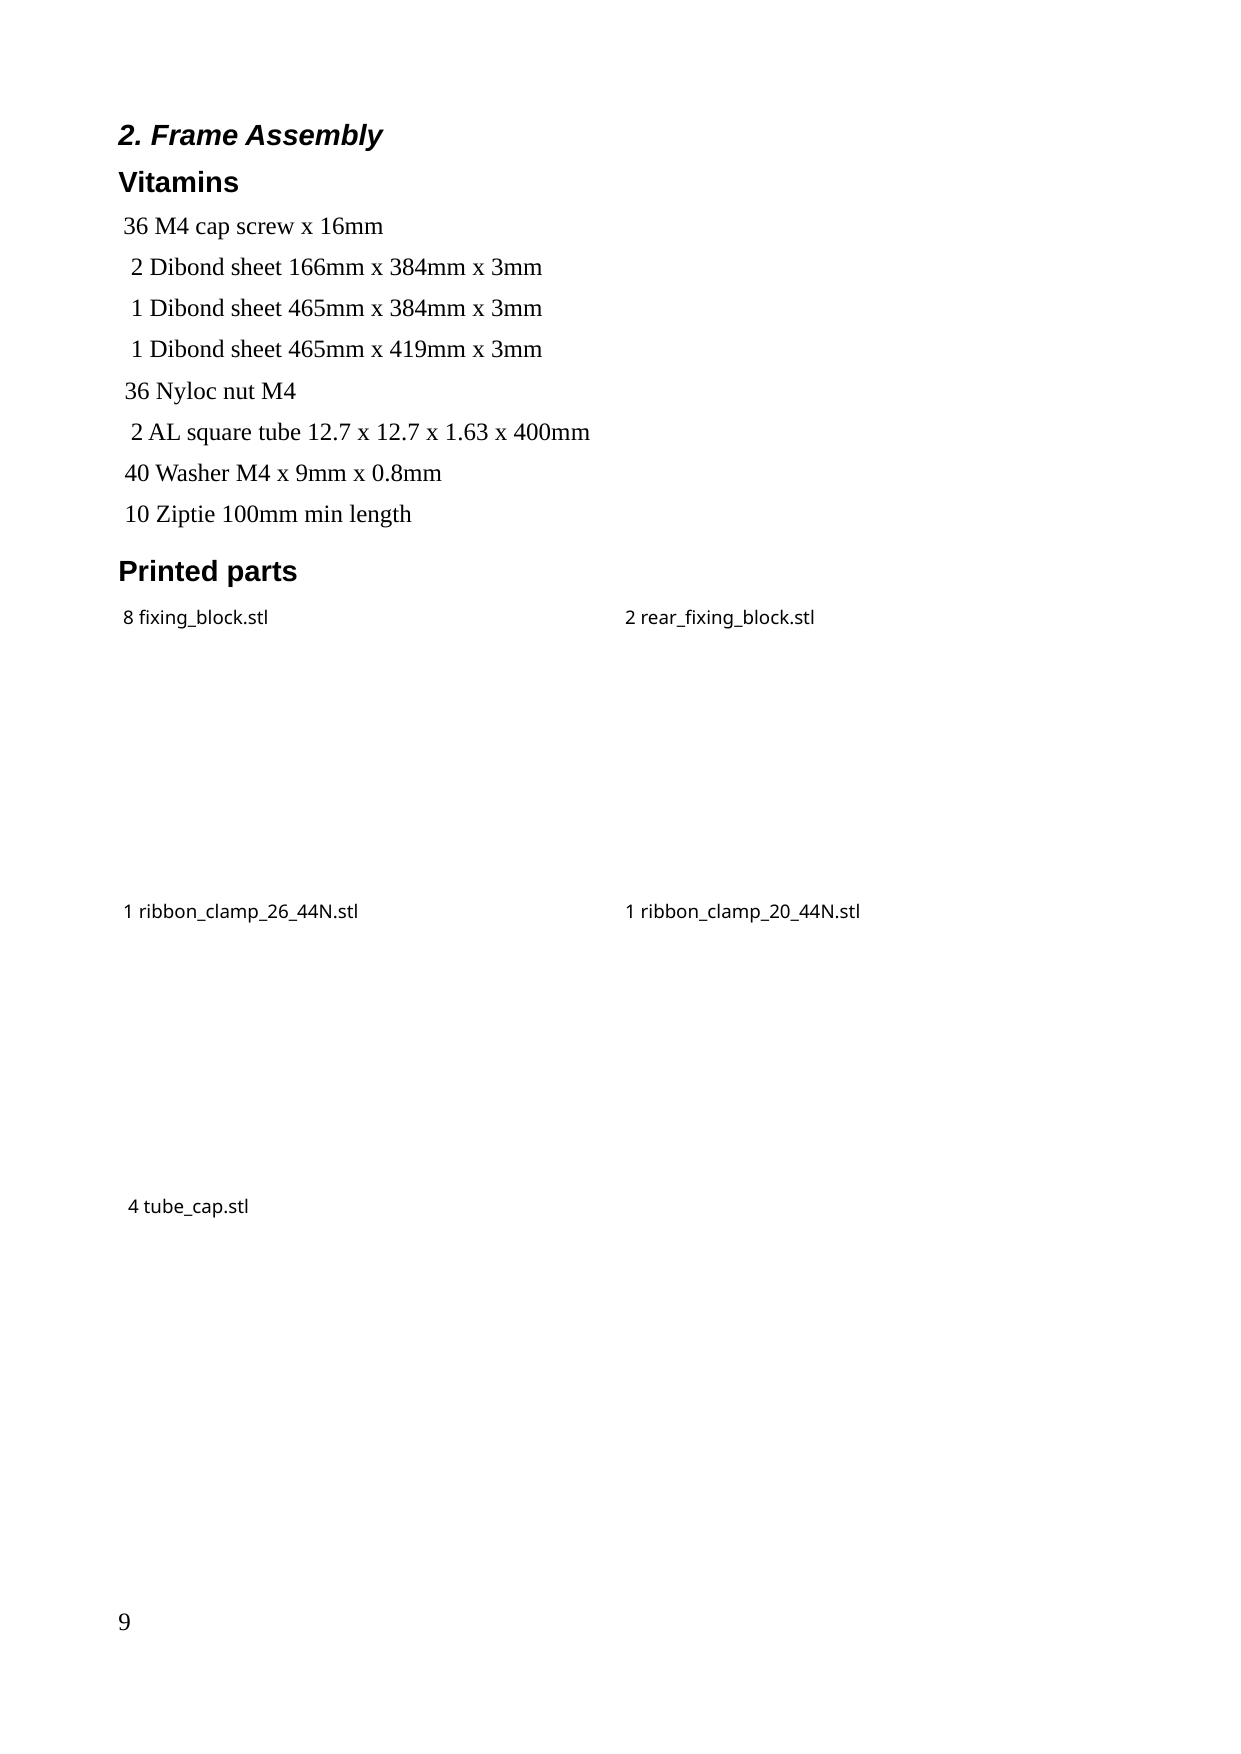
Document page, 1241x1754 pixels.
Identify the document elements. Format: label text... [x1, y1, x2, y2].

subtitle Vitamins [118, 165, 1122, 199]
subtitle Frame Assembly [118, 118, 1122, 152]
text 40 Washer M4 x 9mm x 0.8mm [118, 458, 1122, 487]
table_header 8 fixing_block.stl [118, 600, 620, 894]
subtitle Printed parts [118, 554, 1122, 588]
table_cell 1 ribbon_clamp_20_44N.stl [620, 894, 1122, 1189]
text 2 AL square tube 12.7 x 12.7 x 1.63 x 400mm [118, 417, 1122, 446]
text 1 Dibond sheet 465mm x 419mm x 3mm [118, 334, 1122, 363]
table_header 2 rear_fixing_block.stl [620, 600, 1122, 894]
table_cell 1 ribbon_clamp_26_44N.stl [118, 894, 620, 1189]
table_cell 4 tube_cap.stl [118, 1189, 620, 1483]
text 36 Nyloc nut M4 [118, 376, 1122, 404]
text 10 Ziptie 100mm min length [118, 499, 1122, 528]
text 1 Dibond sheet 465mm x 384mm x 3mm [118, 293, 1122, 322]
text 2 Dibond sheet 166mm x 384mm x 3mm [118, 252, 1122, 281]
text 36 M4 cap screw x 16mm [118, 211, 1122, 239]
table_cell [620, 1189, 1122, 1483]
